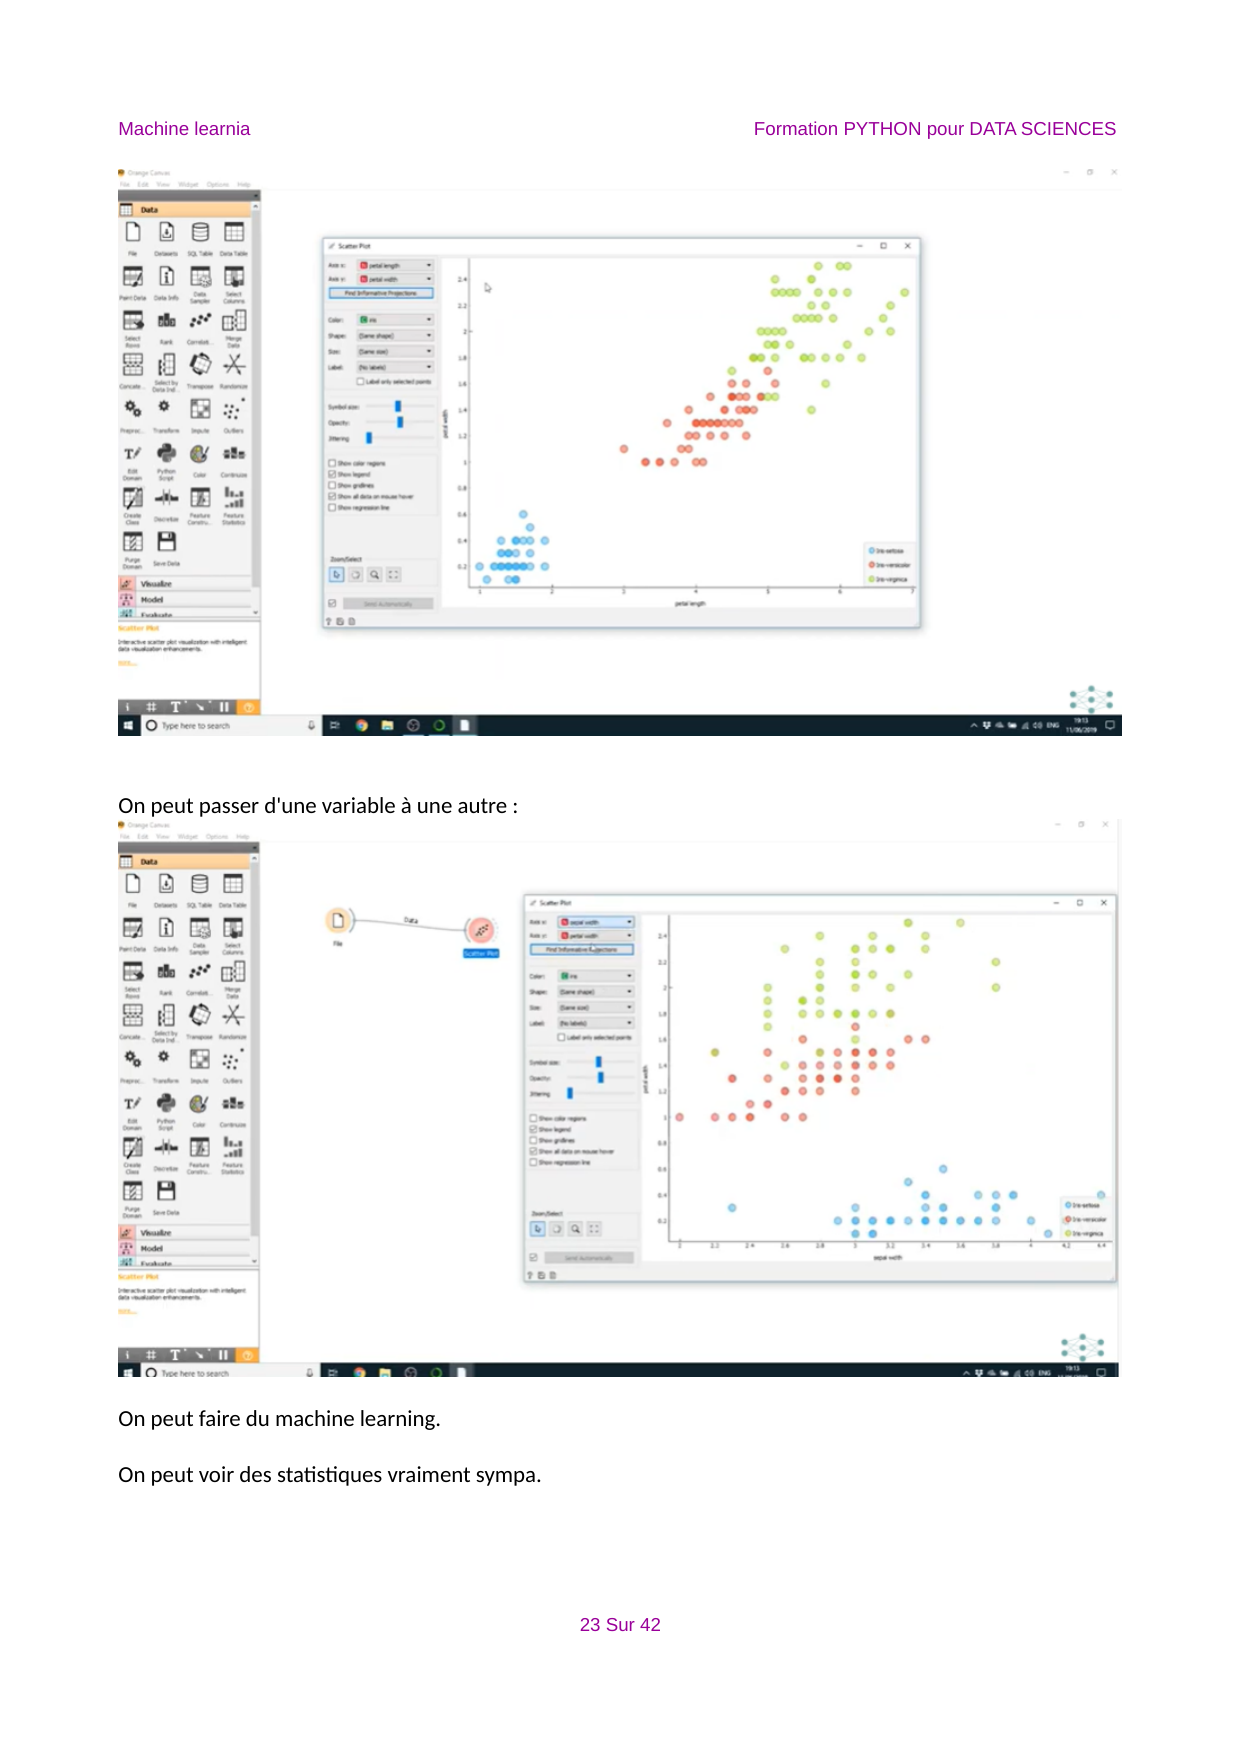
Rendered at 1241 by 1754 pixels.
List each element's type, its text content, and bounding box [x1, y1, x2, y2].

text On peut voir des statistiques vraiment sympa. [118, 1460, 1122, 1488]
text On peut passer d'une variable à une autre : [118, 791, 1122, 819]
picture [118, 819, 1122, 1377]
picture [118, 169, 1122, 736]
text On peut faire du machine learning. [118, 1404, 1122, 1432]
